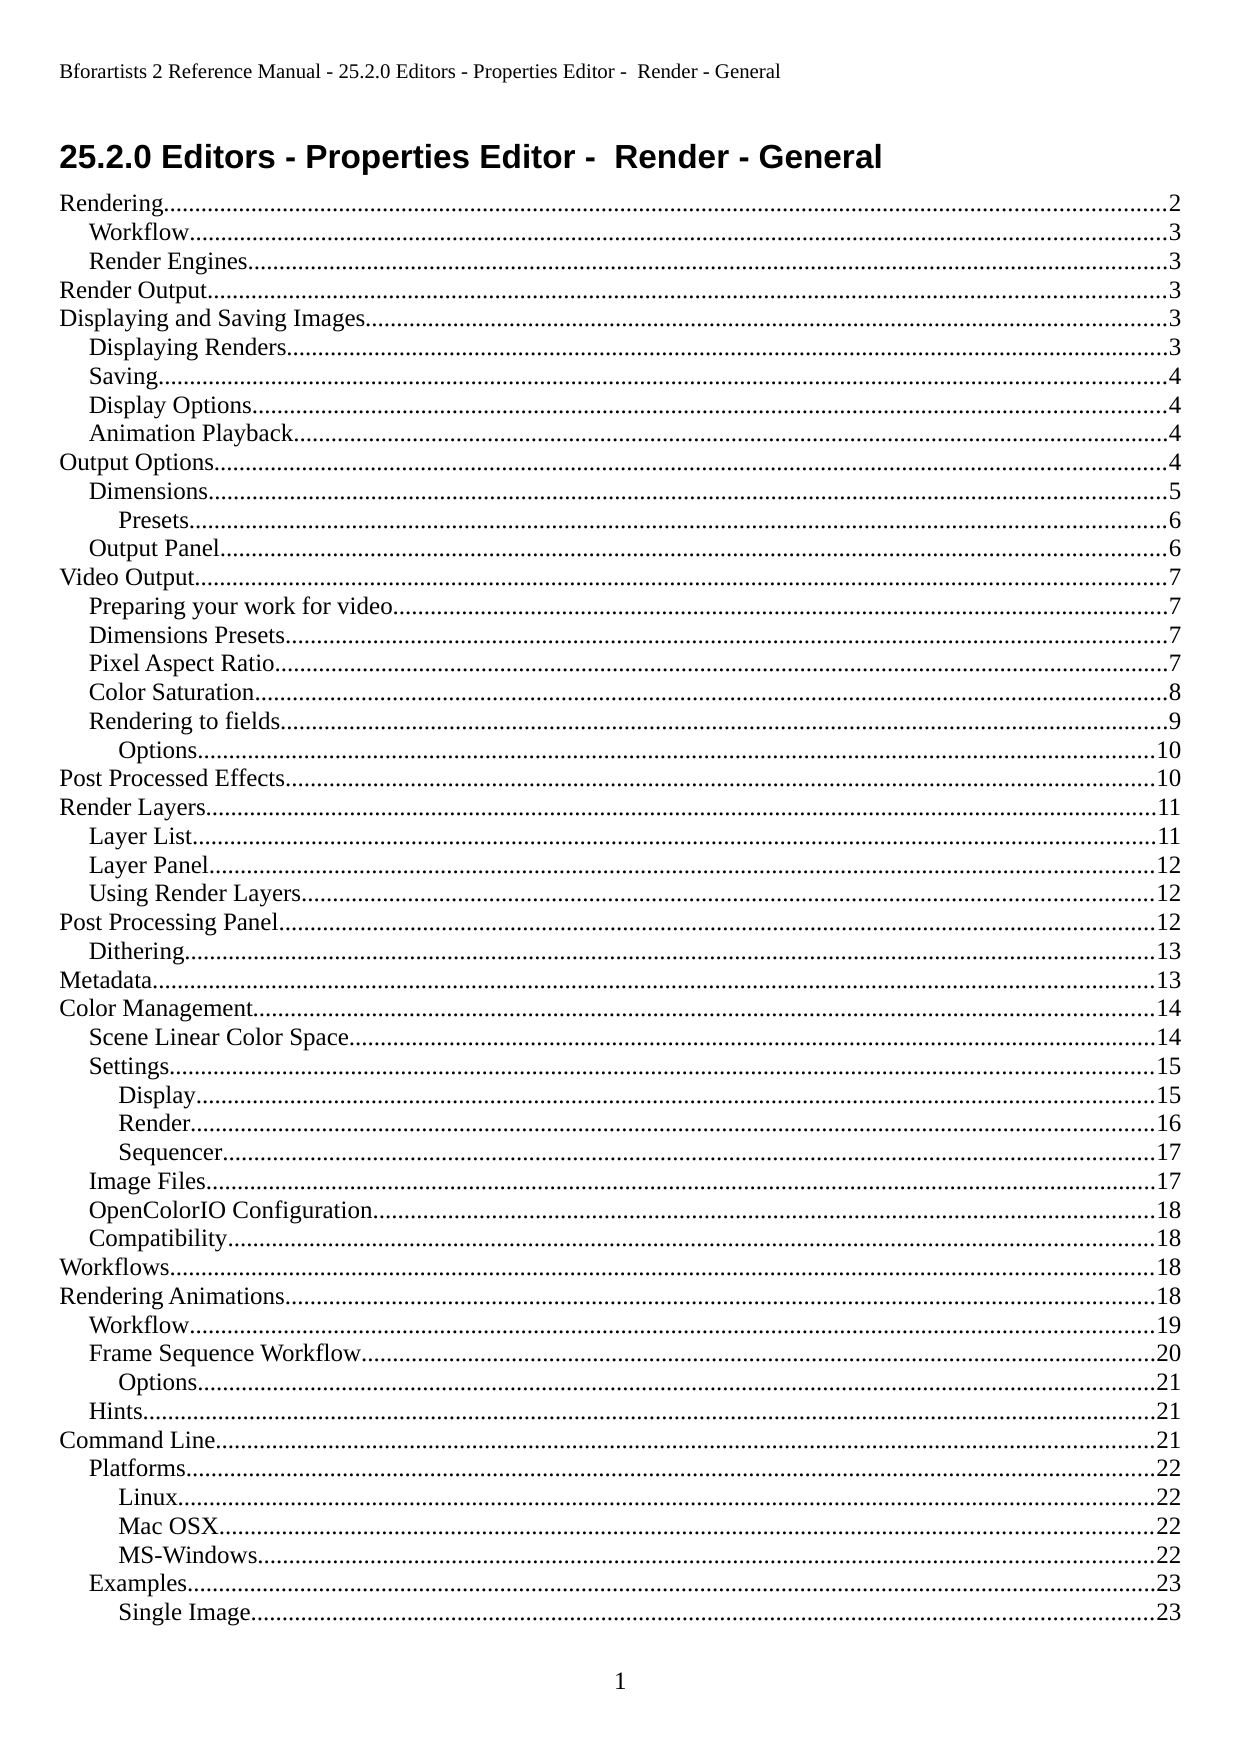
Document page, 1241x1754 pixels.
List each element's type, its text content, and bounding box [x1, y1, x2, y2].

text Compatibility 18 [88, 1223, 1181, 1252]
text Options 21 [118, 1367, 1181, 1396]
text Display Options 4 [88, 390, 1181, 418]
text Pixel Aspect Ratio 7 [88, 648, 1181, 677]
text Using Render Layers 12 [88, 878, 1181, 907]
text Workflow 3 [88, 217, 1181, 246]
text Hints 21 [88, 1396, 1181, 1425]
text Metadata 13 [59, 965, 1181, 993]
text Render Engines 3 [88, 246, 1181, 275]
text Settings 15 [88, 1051, 1181, 1080]
text Output Options 4 [59, 447, 1181, 476]
text Dimensions Presets 7 [88, 620, 1181, 648]
text Render 16 [118, 1108, 1181, 1137]
text Dithering 13 [88, 936, 1181, 965]
text Layer Panel 12 [88, 850, 1181, 878]
text OpenColorIO Configuration 18 [88, 1195, 1181, 1223]
text Rendering 2 [59, 188, 1181, 217]
subtitle 25.2.0 Editors - Properties Editor - Render - General [59, 138, 1181, 176]
text Workflows 18 [59, 1252, 1181, 1281]
text Scene Linear Color Space 14 [88, 1022, 1181, 1051]
text Single Image 23 [118, 1597, 1181, 1626]
text Render Layers 11 [59, 792, 1181, 821]
text Sequencer 17 [118, 1137, 1181, 1166]
text Presets 6 [118, 505, 1181, 533]
text Linux 22 [118, 1482, 1181, 1511]
text Platforms 22 [88, 1453, 1181, 1482]
text Post Processed Effects 10 [59, 763, 1181, 792]
text Display 15 [118, 1080, 1181, 1108]
text Animation Playback 4 [88, 418, 1181, 447]
text Rendering Animations 18 [59, 1281, 1181, 1310]
text Saving 4 [88, 361, 1181, 390]
text Post Processing Panel 12 [59, 907, 1181, 936]
text Examples 23 [88, 1568, 1181, 1597]
text Dimensions 5 [88, 476, 1181, 505]
text Mac OSX 22 [118, 1511, 1181, 1540]
text Frame Sequence Workflow 20 [88, 1338, 1181, 1367]
text Color Saturation 8 [88, 677, 1181, 706]
text Image Files 17 [88, 1166, 1181, 1195]
text MS-Windows 22 [118, 1540, 1181, 1568]
text Command Line 21 [59, 1425, 1181, 1453]
text Displaying and Saving Images 3 [59, 303, 1181, 332]
text Color Management 14 [59, 993, 1181, 1022]
text Rendering to fields 9 [88, 706, 1181, 735]
text Render Output 3 [59, 275, 1181, 303]
text Preparing your work for video 7 [88, 591, 1181, 620]
text Displaying Renders 3 [88, 332, 1181, 361]
text Layer List 11 [88, 821, 1181, 850]
text Options 10 [118, 735, 1181, 763]
text Workflow 19 [88, 1310, 1181, 1338]
text Video Output 7 [59, 562, 1181, 591]
text Output Panel 6 [88, 533, 1181, 562]
